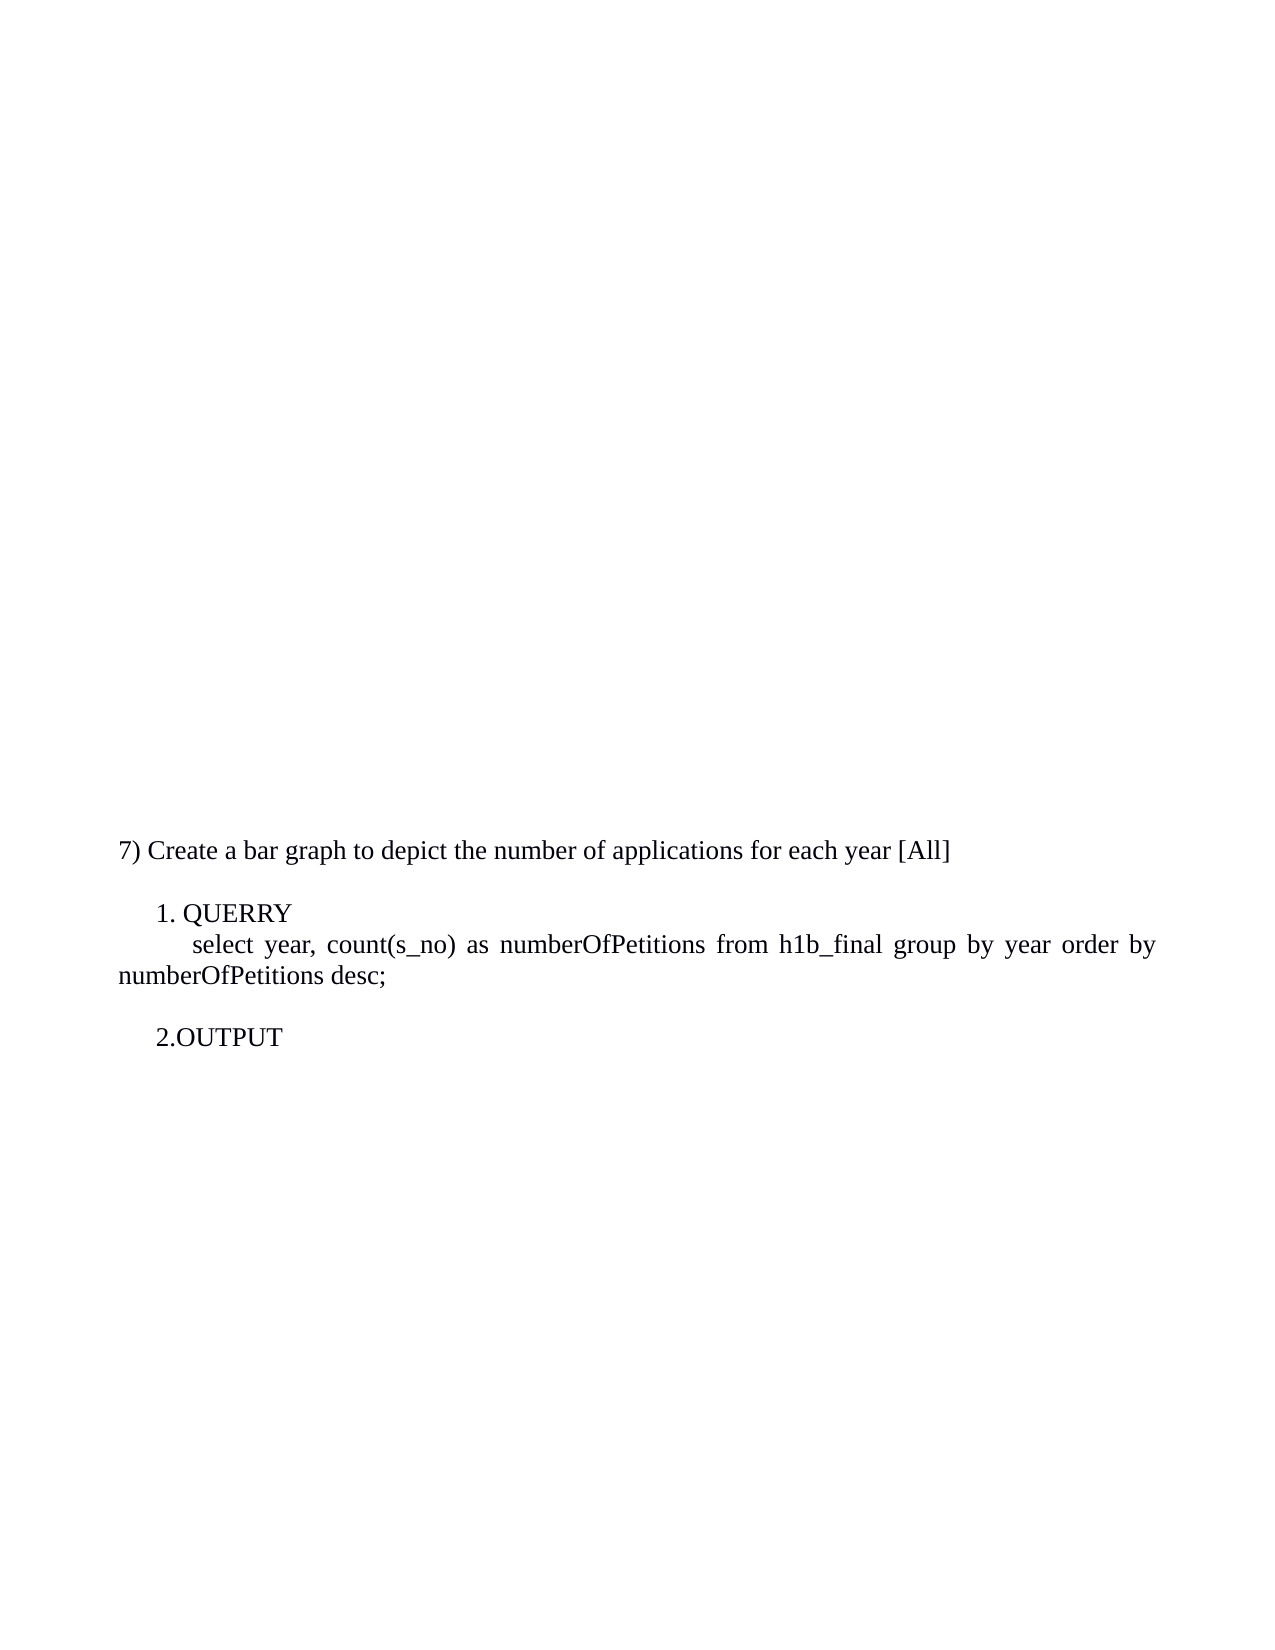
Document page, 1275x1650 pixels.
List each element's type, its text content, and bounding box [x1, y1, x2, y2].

text select year, count(s_no) as numberOfPetitions from h1b_final group by year order by numberOfPetitions desc; [118, 928, 1157, 990]
text 2.OUTPUT [156, 1021, 1157, 1052]
text 1. QUERRY [156, 897, 1157, 928]
text 7) Create a bar graph to depict the number of applications for each year [All] [118, 834, 1157, 866]
